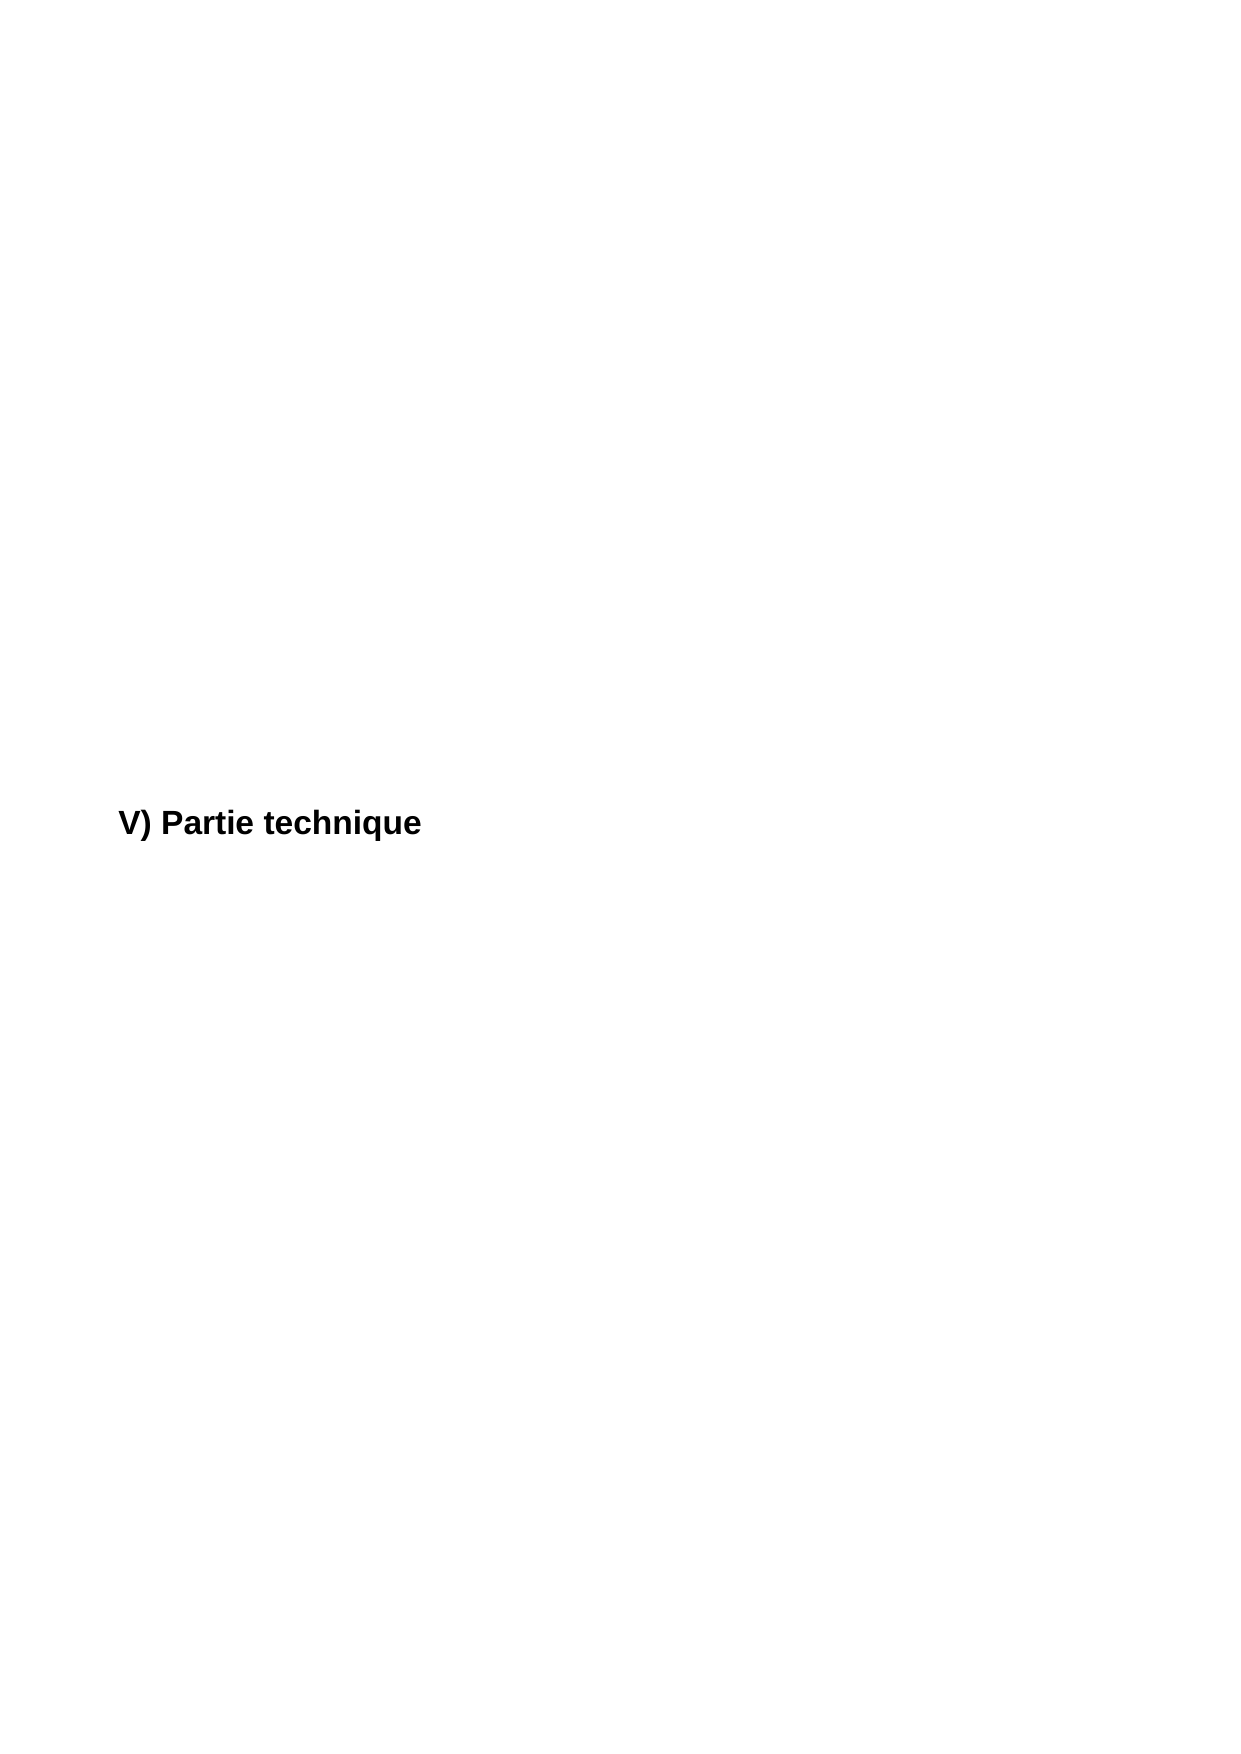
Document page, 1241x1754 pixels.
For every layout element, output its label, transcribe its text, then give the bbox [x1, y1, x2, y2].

subtitle V) Partie technique [118, 803, 1122, 842]
